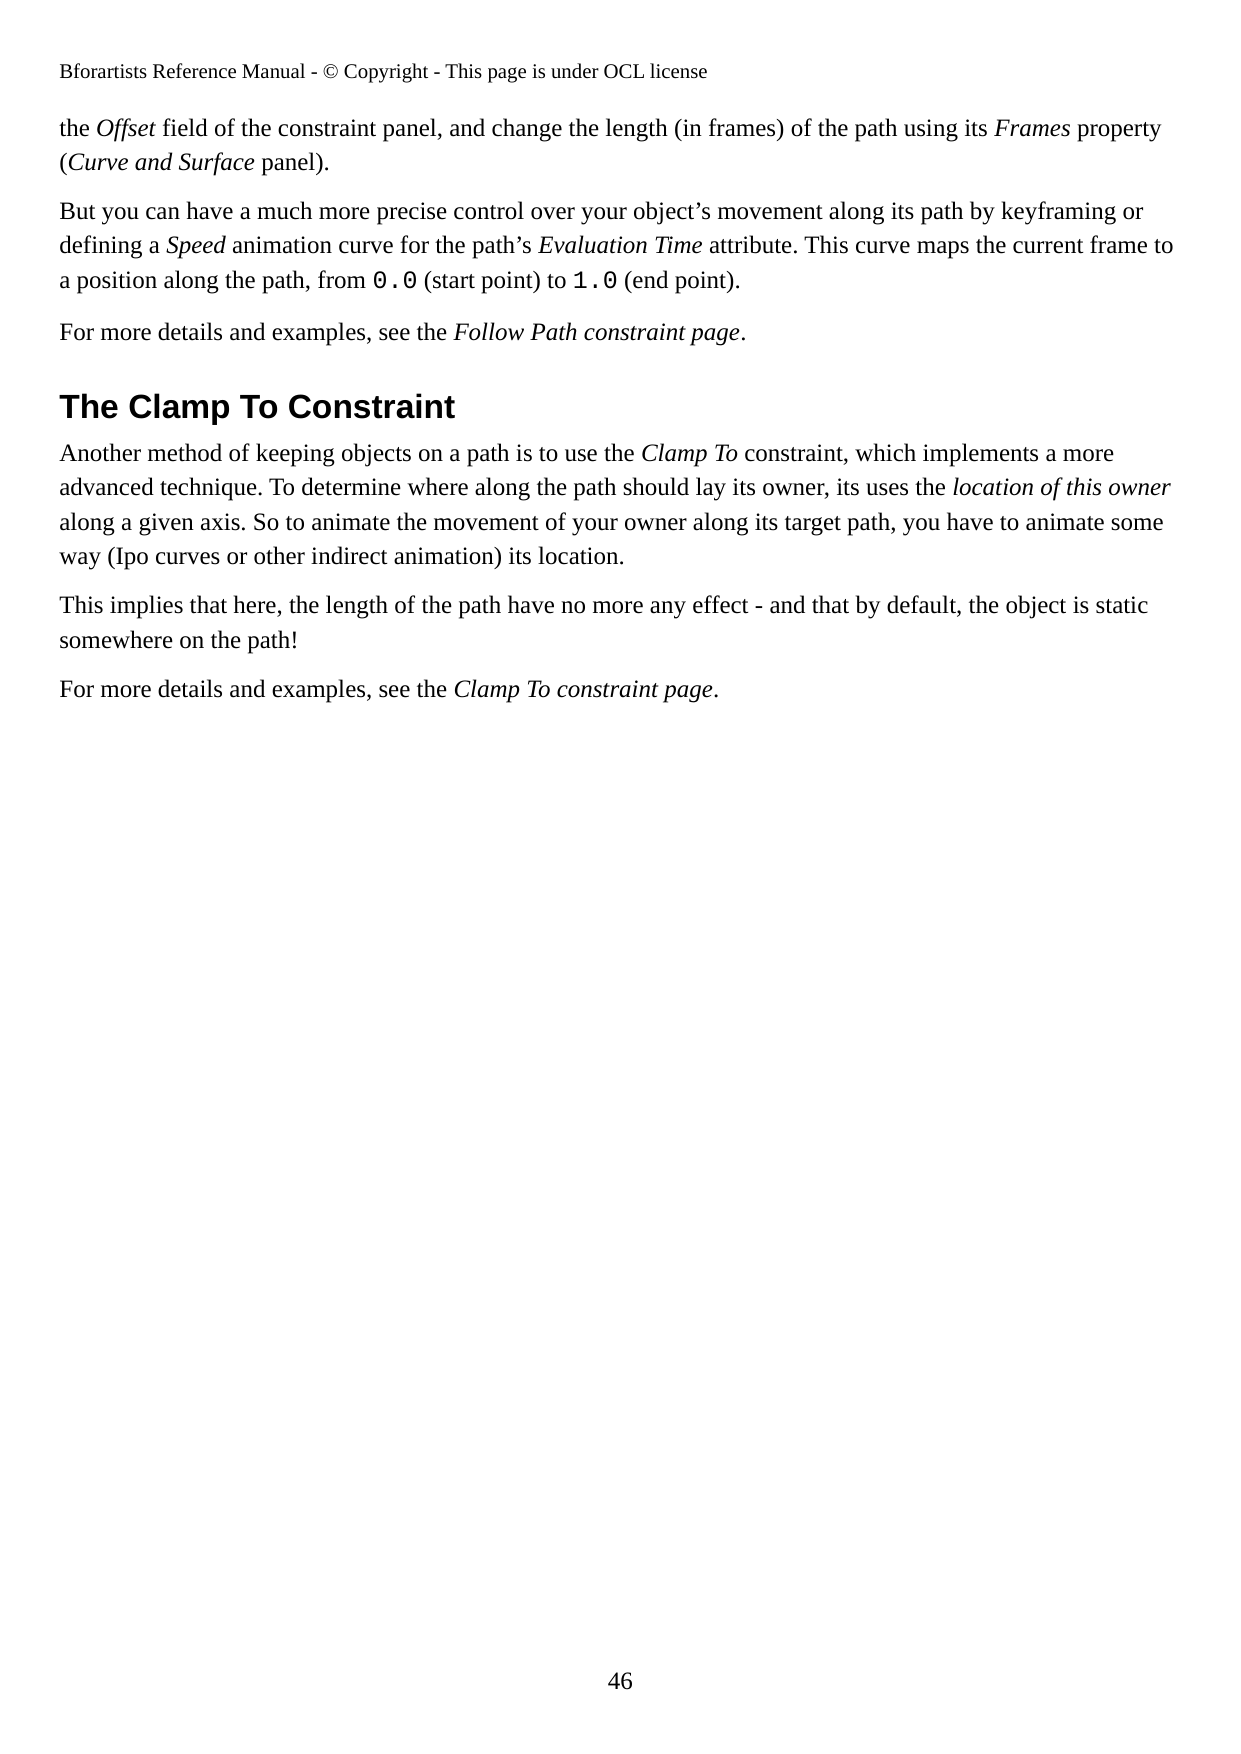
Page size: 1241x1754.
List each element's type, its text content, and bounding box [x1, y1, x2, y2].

text But you can have a much more precise control over your object’s movement along its path by keyframing or defining a Speed animation curve for the path’s Evaluation Time attribute. This curve maps the current frame to a position along the path, from 0.0 (start point) to 1.0 (end point). [59, 196, 1181, 296]
text This implies that here, the length of the path have no more any effect - and that by default, the object is static somewhere on the path! [59, 590, 1181, 653]
subtitle The Clamp To Constraint [59, 387, 1181, 425]
text Another method of keeping objects on a path is to use the Clamp To constraint, which implements a more advanced technique. To determine where along the path should lay its owner, its uses the location of this owner along a given axis. So to animate the movement of your owner along its target path, you have to animate some way (Ipo curves or other indirect animation) its location. [59, 438, 1181, 570]
text the Offset field of the constraint panel, and change the length (in frames) of the path using its Frames property (Curve and Surface panel). [59, 113, 1181, 176]
text For more details and examples, see the Clamp To constraint page. [59, 674, 1181, 702]
text For more details and examples, see the Follow Path constraint page. [59, 317, 1181, 345]
